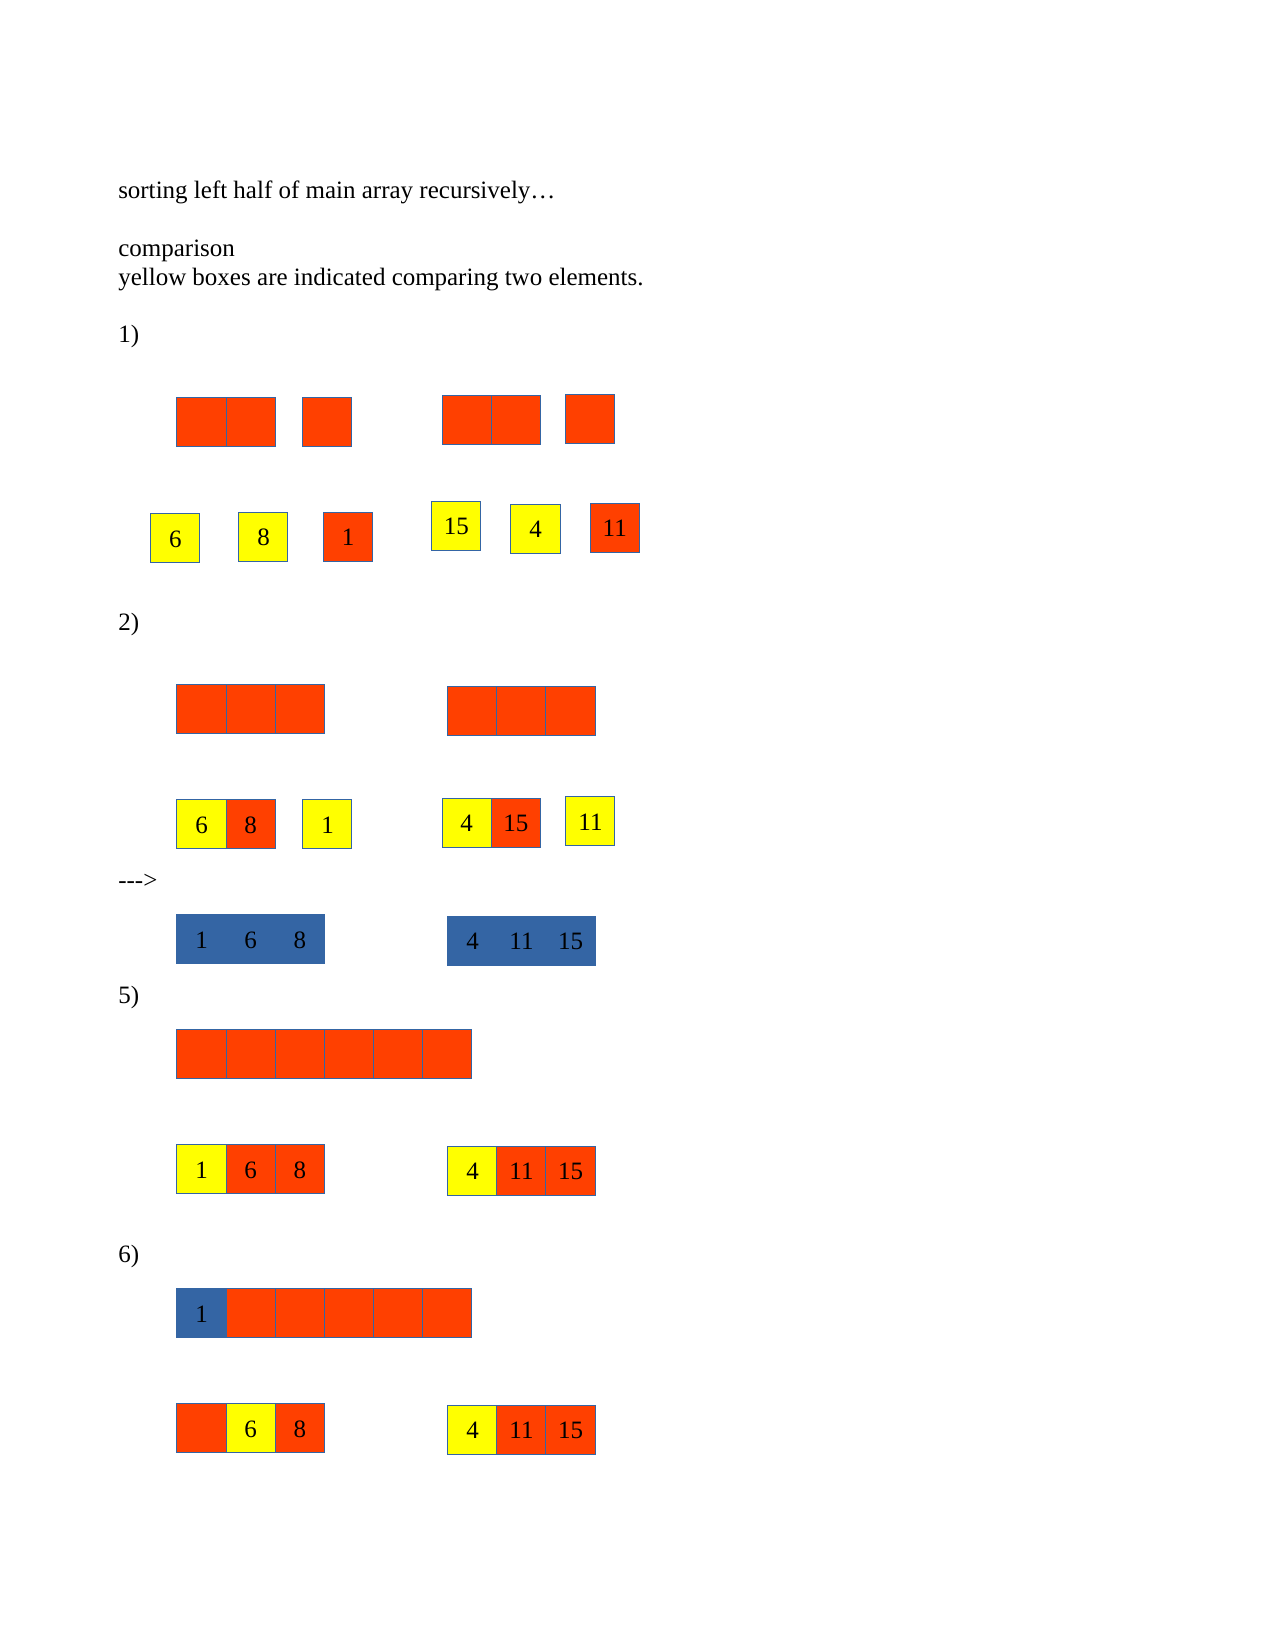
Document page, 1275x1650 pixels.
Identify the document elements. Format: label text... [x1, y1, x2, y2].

text 5) [118, 981, 1157, 1009]
text yellow boxes are indicated comparing two elements. [118, 262, 1157, 291]
text 6) [118, 1239, 1157, 1268]
text 2) [118, 607, 1157, 636]
text sorting left half of main array recursively… [118, 176, 1157, 204]
text 1) [118, 319, 1157, 348]
text ---> [118, 866, 1157, 894]
text comparison [118, 233, 1157, 262]
